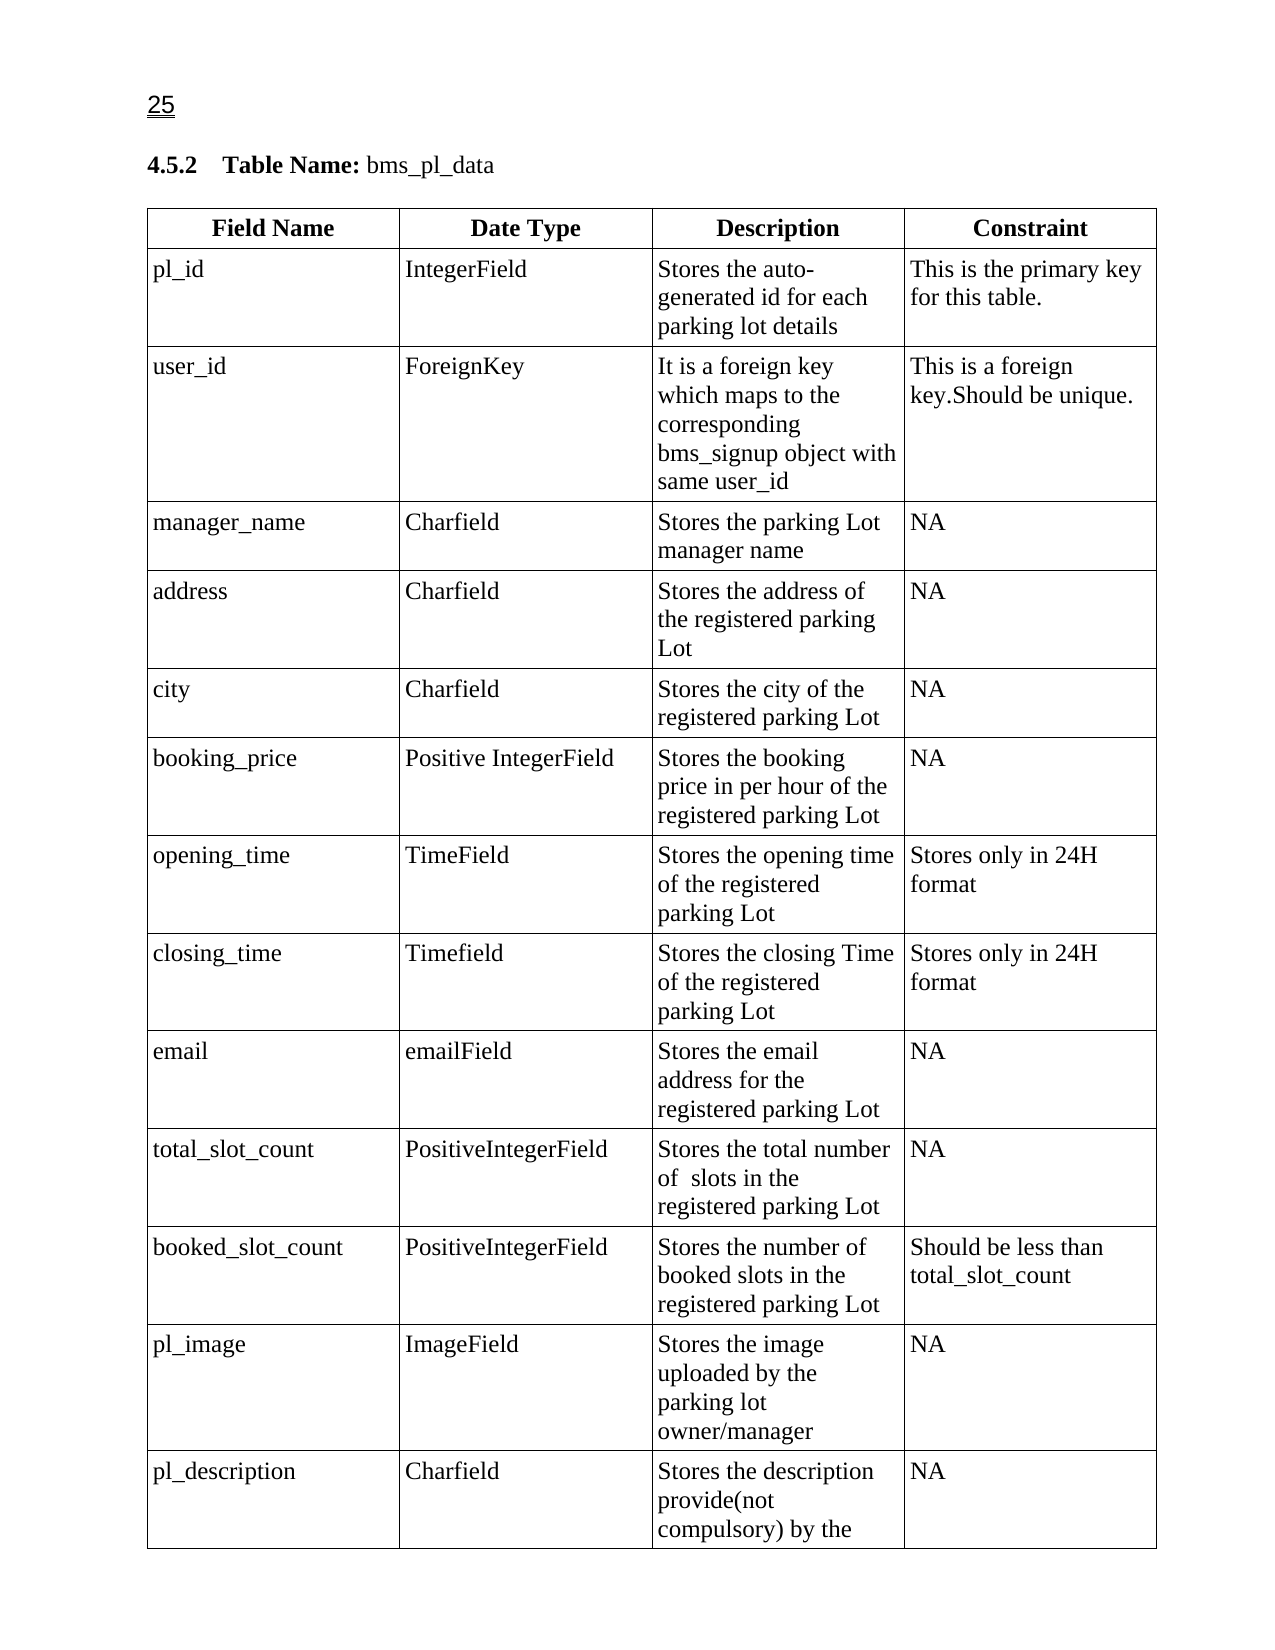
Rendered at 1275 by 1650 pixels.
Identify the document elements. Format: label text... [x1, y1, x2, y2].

table_cell Stores the closing Time of the registered parking Lot [653, 934, 904, 1030]
table_cell Stores the number of booked slots in the registered parking Lot [653, 1227, 904, 1324]
table_cell Timefield [400, 934, 652, 1030]
table_cell manager_name [148, 502, 399, 570]
table_cell Stores the booking price in per hour of the registered parking Lot [653, 738, 904, 835]
table_cell Stores the address of the registered parking Lot [653, 571, 904, 668]
table_cell city [148, 669, 399, 737]
table_cell user_id [148, 347, 399, 501]
table_cell Stores the email address for the registered parking Lot [653, 1031, 904, 1128]
table_cell NA [905, 1031, 1156, 1128]
table_header Constraint [905, 209, 1156, 248]
table_cell booking_price [148, 738, 399, 835]
table_cell Stores only in 24H format [905, 934, 1156, 1030]
table_cell PositiveIntegerField [400, 1227, 652, 1324]
table_cell IntegerField [400, 249, 652, 346]
table_cell NA [905, 1325, 1156, 1450]
table_cell Stores the description provide(not compulsory) by the [653, 1451, 904, 1548]
table_cell Stores the image uploaded by the parking lot owner/manager [653, 1325, 904, 1450]
table_cell Stores the auto-generated id for each parking lot details [653, 249, 904, 346]
table_cell Stores the opening time of the registered parking Lot [653, 836, 904, 932]
table_cell TimeField [400, 836, 652, 932]
table_cell It is a foreign key which maps to the corresponding bms_signup object with same user_id [653, 347, 904, 501]
table_cell Stores the total number of slots in the registered parking Lot [653, 1129, 904, 1226]
table_cell Charfield [400, 669, 652, 737]
table_cell emailField [400, 1031, 652, 1128]
table_cell Positive IntegerField [400, 738, 652, 835]
table_cell Stores the city of the registered parking Lot [653, 669, 904, 737]
table_header Field Name [148, 209, 399, 248]
table_cell NA [905, 571, 1156, 668]
table_cell NA [905, 738, 1156, 835]
table_cell closing_time [148, 934, 399, 1030]
table_cell NA [905, 502, 1156, 570]
table_cell opening_time [148, 836, 399, 932]
table_cell NA [905, 669, 1156, 737]
table_cell This is the primary key for this table. [905, 249, 1156, 346]
table_cell ImageField [400, 1325, 652, 1450]
table_cell NA [905, 1451, 1156, 1548]
table_cell total_slot_count [148, 1129, 399, 1226]
table_cell ForeignKey [400, 347, 652, 501]
table_cell Stores only in 24H format [905, 836, 1156, 932]
table_cell Charfield [400, 571, 652, 668]
table_cell PositiveIntegerField [400, 1129, 652, 1226]
text 4.5.2 Table Name: bms_pl_data [147, 150, 1156, 179]
table_cell Should be less than total_slot_count [905, 1227, 1156, 1324]
table_cell Stores the parking Lot manager name [653, 502, 904, 570]
table_cell Charfield [400, 1451, 652, 1548]
table_cell address [148, 571, 399, 668]
table_cell booked_slot_count [148, 1227, 399, 1324]
table_cell NA [905, 1129, 1156, 1226]
table_cell This is a foreign key.Should be unique. [905, 347, 1156, 501]
table_cell pl_image [148, 1325, 399, 1450]
table_cell email [148, 1031, 399, 1128]
table_cell pl_id [148, 249, 399, 346]
table_header Date Type [400, 209, 652, 248]
table_header Description [653, 209, 904, 248]
table_cell Charfield [400, 502, 652, 570]
table_cell pl_description [148, 1451, 399, 1548]
